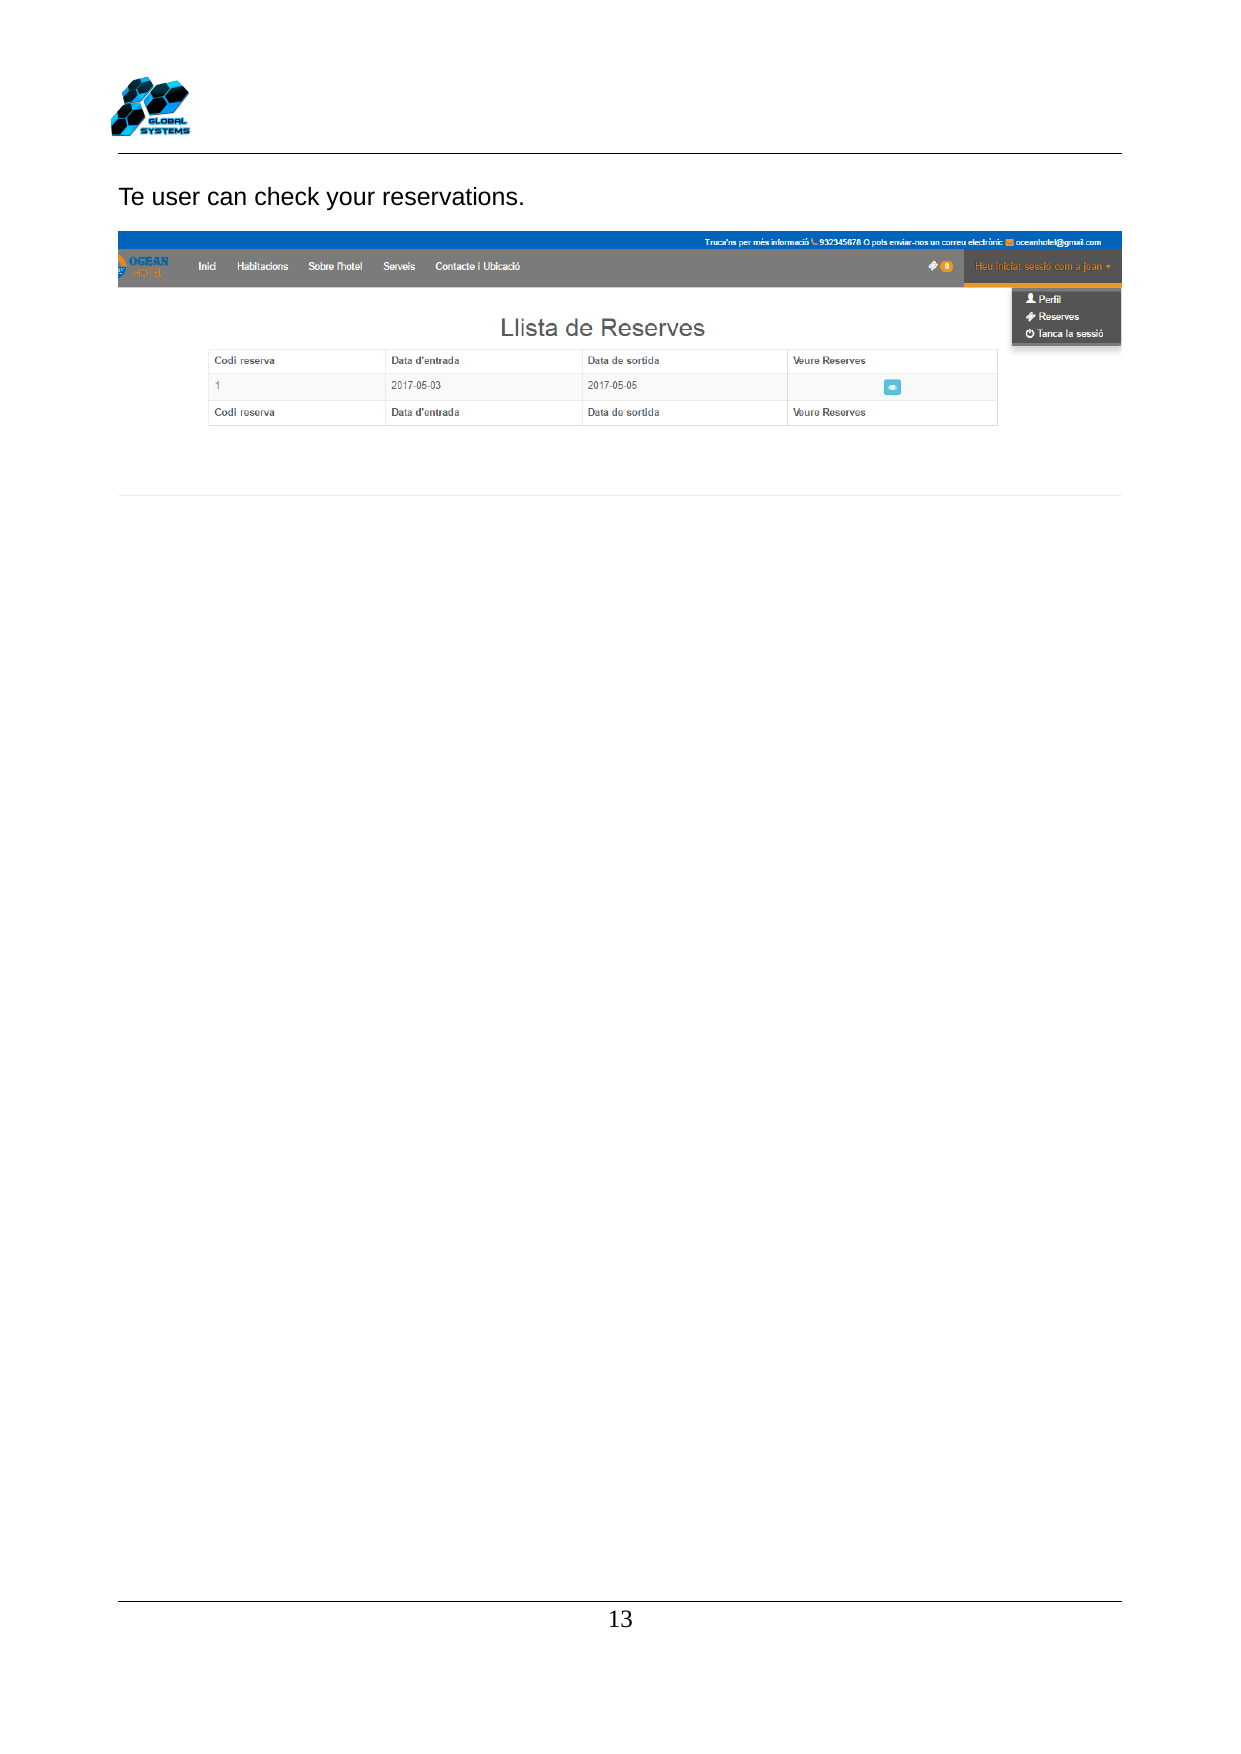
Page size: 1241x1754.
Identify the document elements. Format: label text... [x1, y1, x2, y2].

text Te user can check your reservations. [118, 182, 1122, 211]
picture [107, 61, 194, 148]
picture [118, 231, 1123, 532]
